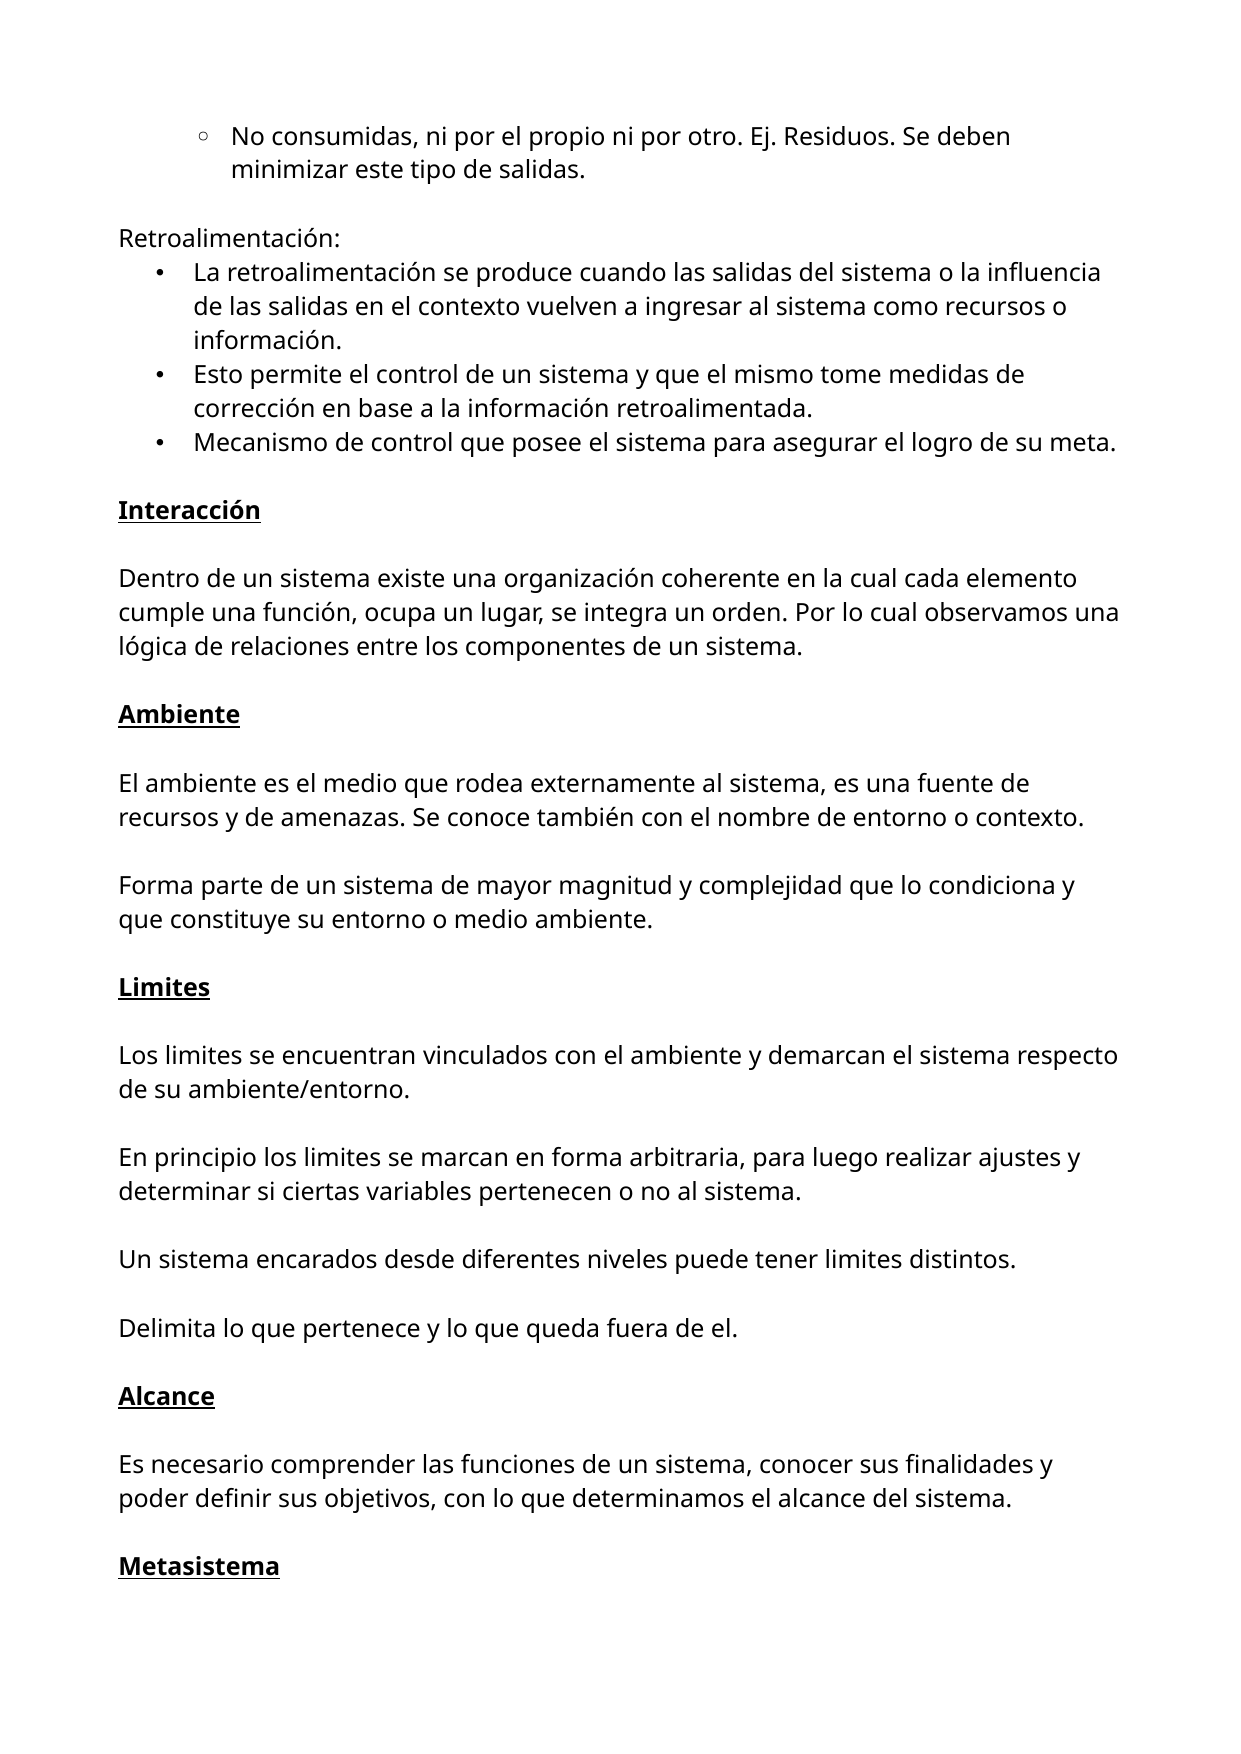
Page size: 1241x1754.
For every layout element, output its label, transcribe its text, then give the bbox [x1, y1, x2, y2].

text Los limites se encuentran vinculados con el ambiente y demarcan el sistema respecto de su ambiente/entorno. [118, 1038, 1122, 1106]
text El ambiente es el medio que rodea externamente al sistema, es una fuente de recursos y de amenazas. Se conoce también con el nombre de entorno o contexto. [118, 765, 1122, 833]
text En principio los limites se marcan en forma arbitraria, para luego realizar ajustes y determinar si ciertas variables pertenecen o no al sistema. [118, 1140, 1122, 1208]
list Esto permite el control de un sistema y que el mismo tome medidas de corrección en base a la información retroalimentada. [156, 357, 1122, 425]
text Dentro de un sistema existe una organización coherente en la cual cada elemento cumple una función, ocupa un lugar, se integra un orden. Por lo cual observamos una lógica de relaciones entre los componentes de un sistema. [118, 561, 1122, 663]
text Metasistema [118, 1549, 1122, 1583]
text Es necesario comprender las funciones de un sistema, conocer sus finalidades y poder definir sus objetivos, con lo que determinamos el alcance del sistema. [118, 1447, 1122, 1515]
text Alcance [118, 1378, 1122, 1412]
text Un sistema encarados desde diferentes niveles puede tener limites distintos. [118, 1242, 1122, 1276]
text Ambiente [118, 697, 1122, 731]
list No consumidas, ni por el propio ni por otro. Ej. Residuos. Se deben minimizar este tipo de salidas. [193, 118, 1122, 186]
text Forma parte de un sistema de mayor magnitud y complejidad que lo condiciona y que constituye su entorno o medio ambiente. [118, 867, 1122, 936]
text Limites [118, 970, 1122, 1004]
text Retroalimentación: [118, 220, 1122, 254]
text Delimita lo que pertenece y lo que queda fuera de el. [118, 1310, 1122, 1344]
list La retroalimentación se produce cuando las salidas del sistema o la influencia de las salidas en el contexto vuelven a ingresar al sistema como recursos o información. [156, 254, 1122, 357]
list Mecanismo de control que posee el sistema para asegurar el logro de su meta. [156, 425, 1122, 459]
text Interacción [118, 493, 1122, 527]
